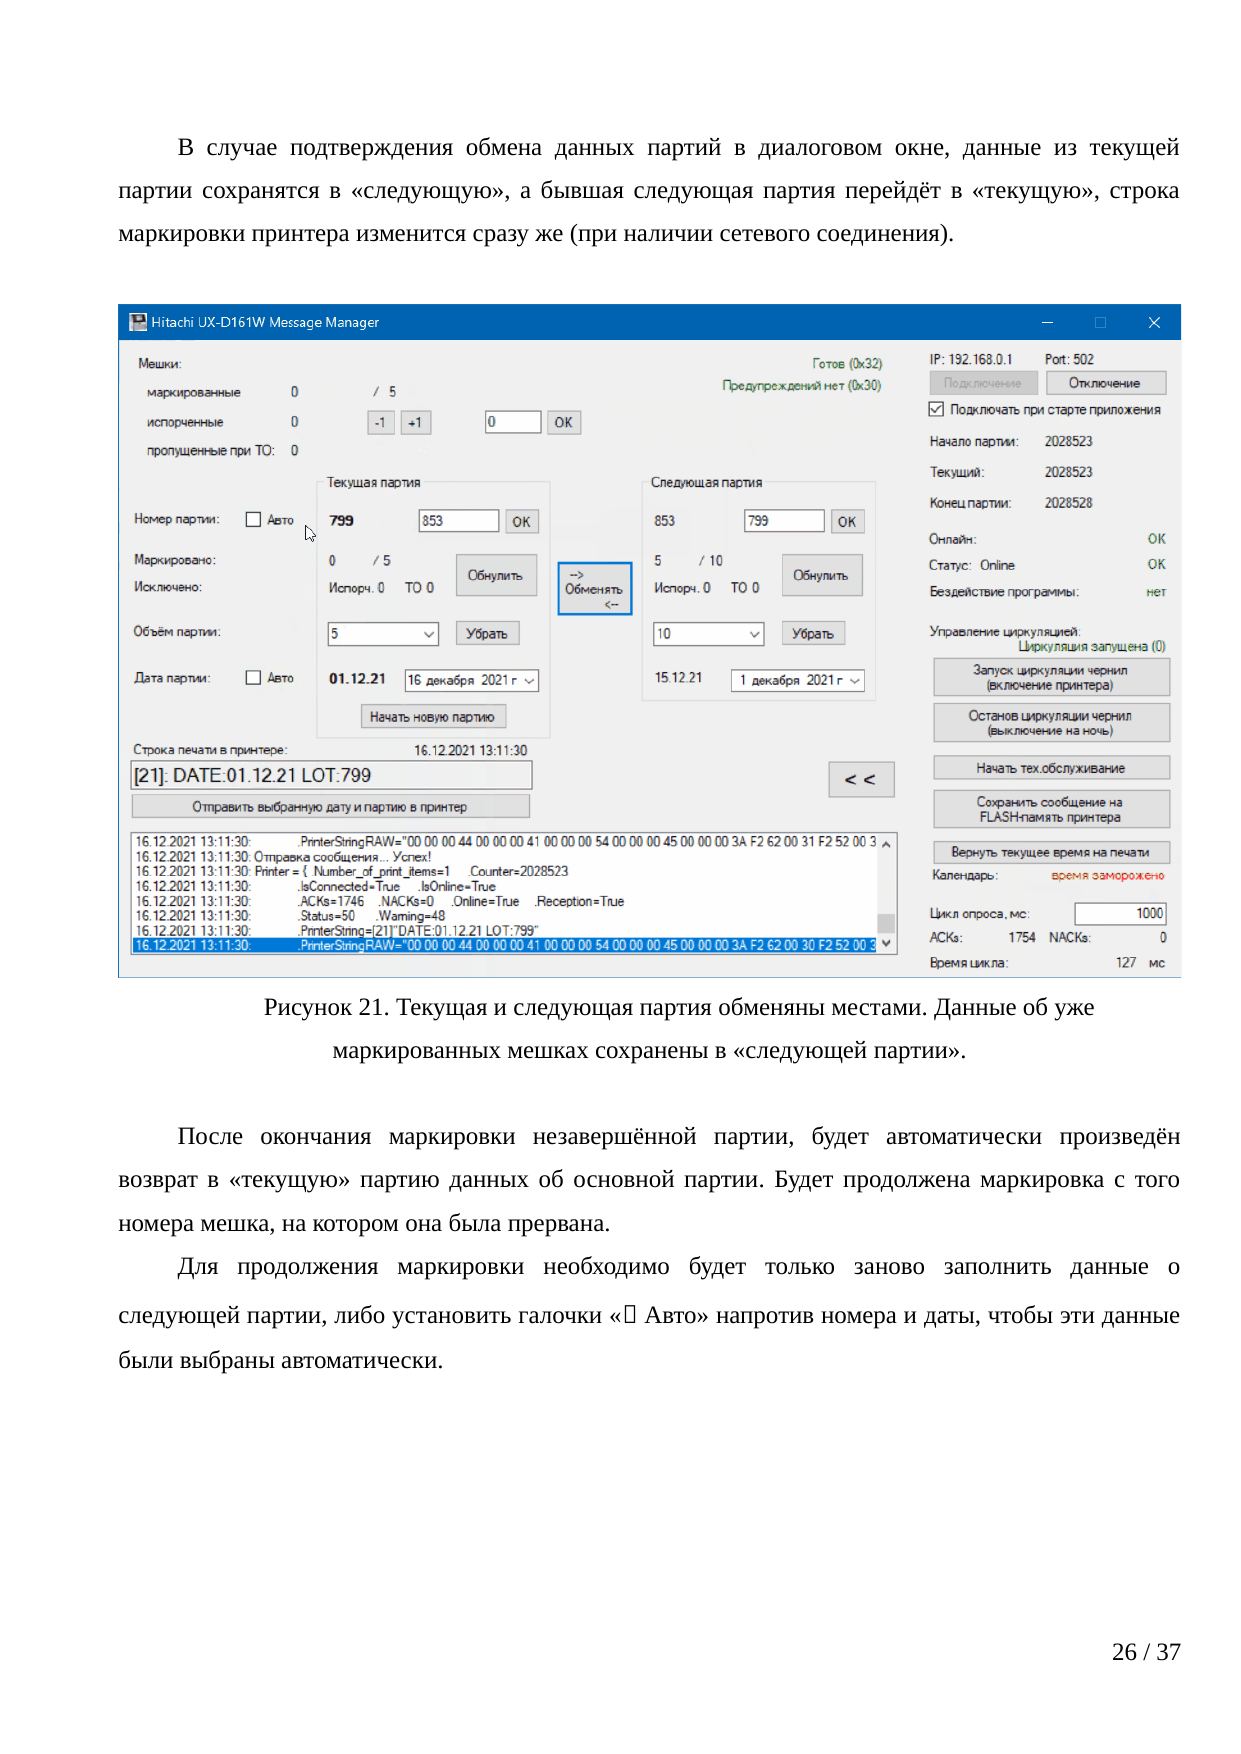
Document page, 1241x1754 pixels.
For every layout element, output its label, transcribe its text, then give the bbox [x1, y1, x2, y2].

text После окончания маркировки незавершённой партии, будет автоматически произведён возврат в «текущую» партию данных об основной партии. Будет продолжена маркировка с того номера мешка, на котором она была прервана. [118, 1121, 1181, 1236]
text В случае подтверждения обмена данных партий в диалоговом окне, данные из текущей партии сохранятся в «следующую», а бывшая следующая партия перейдёт в «текущую», строка маркировки принтера изменится сразу же (при наличии сетевого соединения). [118, 132, 1181, 247]
picture [118, 304, 1182, 978]
text Рисунок 21. Текущая и следующая партия обменяны местами. Данные об уже маркированных мешках сохранены в «следующей партии». [118, 992, 1181, 1064]
text Для продолжения маркировки необходимо будет только заново заполнить данные о следующей партии, либо установить галочки « Авто» напротив номера и даты, чтобы эти данные были выбраны автоматически. [118, 1251, 1181, 1374]
